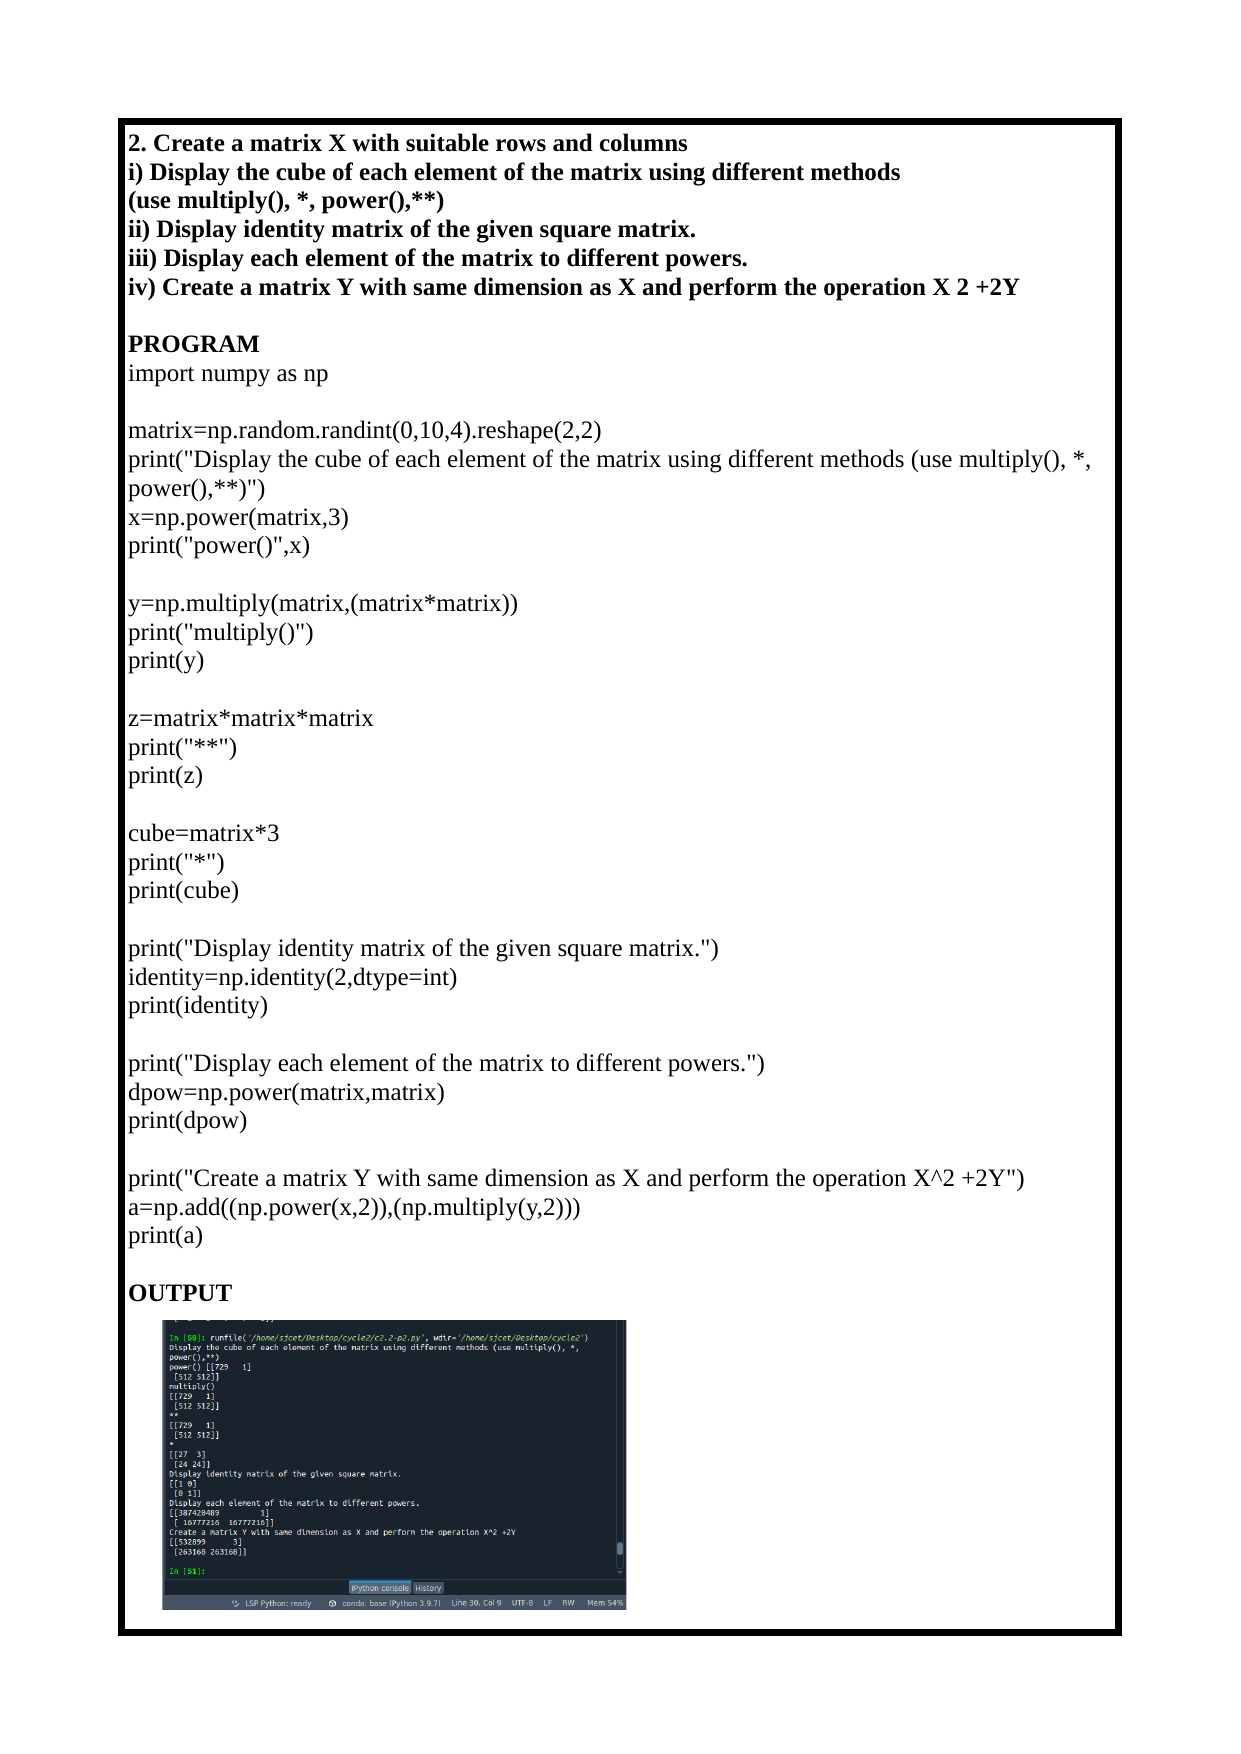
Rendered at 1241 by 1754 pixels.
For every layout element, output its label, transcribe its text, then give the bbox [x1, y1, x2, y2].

text (use multiply(), *, power(),**) [128, 185, 1112, 214]
text print("Display each element of the matrix to different powers.") [128, 1048, 1112, 1077]
text dpow=np.power(matrix,matrix) [128, 1077, 1112, 1105]
text print(cube) [128, 875, 1112, 904]
text z=matrix*matrix*matrix [128, 703, 1112, 732]
text identity=np.identity(2,dtype=int) [128, 962, 1112, 990]
text print(dpow) [128, 1105, 1112, 1134]
text print(z) [128, 760, 1112, 789]
text print(identity) [128, 990, 1112, 1019]
text i) Display the cube of each element of the matrix using different methods [128, 157, 1112, 185]
text print("Display the cube of each element of the matrix using different methods (use multiply(), *, power(),**)") [128, 444, 1112, 502]
text x=np.power(matrix,3) [128, 502, 1112, 530]
text print("Create a matrix Y with same dimension as X and perform the operation X^2 +2Y") [128, 1163, 1112, 1192]
text iii) Display each element of the matrix to different powers. [128, 243, 1112, 272]
text print("multiply()") [128, 617, 1112, 645]
text iv) Create a matrix Y with same dimension as X and perform the operation X 2 +2Y [128, 272, 1112, 300]
text a=np.add((np.power(x,2)),(np.multiply(y,2))) [128, 1192, 1112, 1220]
text print("power()",x) [128, 530, 1112, 559]
text print(a) [128, 1220, 1112, 1249]
text print("Display identity matrix of the given square matrix.") [128, 933, 1112, 962]
text print(y) [128, 645, 1112, 674]
text import numpy as np [128, 358, 1112, 387]
text y=np.multiply(matrix,(matrix*matrix)) [128, 588, 1112, 617]
text cube=matrix*3 [128, 818, 1112, 847]
text 2. Create a matrix X with suitable rows and columns [128, 128, 1112, 157]
text PROGRAM [128, 329, 1112, 358]
text ii) Display identity matrix of the given square matrix. [128, 214, 1112, 243]
text matrix=np.random.randint(0,10,4).reshape(2,2) [128, 415, 1112, 444]
text print("*") [128, 847, 1112, 875]
text print("**") [128, 732, 1112, 760]
text OUTPUT [128, 1278, 1112, 1307]
